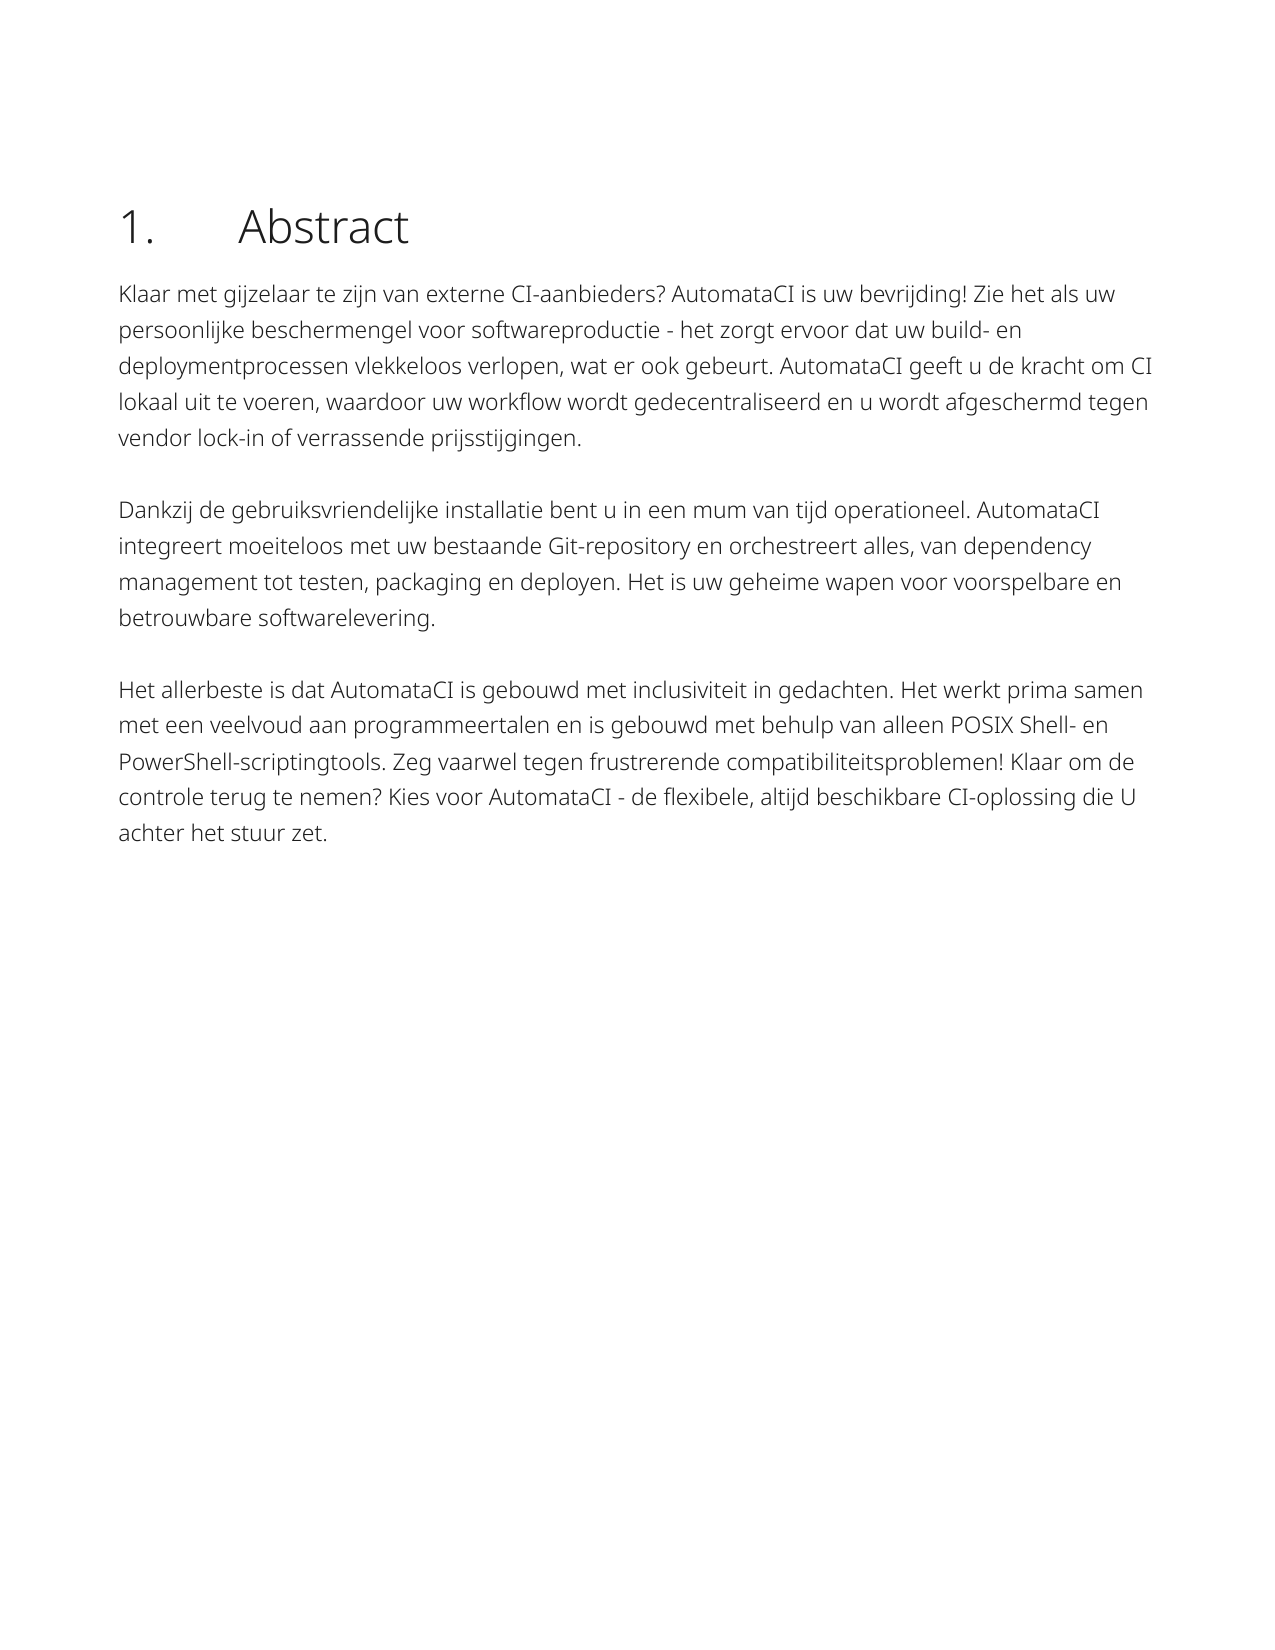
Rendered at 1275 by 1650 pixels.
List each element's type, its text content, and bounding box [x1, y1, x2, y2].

subtitle Abstract [118, 194, 1157, 257]
text Dankzij de gebruiksvriendelijke installatie bent u in een mum van tijd operationeel. AutomataCI integreert moeiteloos met uw bestaande Git-repository en orchestreert alles, van dependency management tot testen, packaging en deployen. Het is uw geheime wapen voor voorspelbare en betrouwbare softwarelevering. [118, 494, 1157, 633]
text Klaar met gijzelaar te zijn van externe CI-aanbieders? AutomataCI is uw bevrijding! Zie het als uw persoonlijke beschermengel voor softwareproductie - het zorgt ervoor dat uw build- en deploymentprocessen vlekkeloos verlopen, wat er ook gebeurt. AutomataCI geeft u de kracht om CI lokaal uit te voeren, waardoor uw workflow wordt gedecentraliseerd en u wordt afgeschermd tegen vendor lock-in of verrassende prijsstijgingen. [118, 278, 1157, 453]
text Het allerbeste is dat AutomataCI is gebouwd met inclusiviteit in gedachten. Het werkt prima samen met een veelvoud aan programmeertalen en is gebouwd met behulp van alleen POSIX Shell- en PowerShell-scriptingtools. Zeg vaarwel tegen frustrerende compatibiliteitsproblemen! Klaar om de controle terug te nemen? Kies voor AutomataCI - de flexibele, altijd beschikbare CI-oplossing die U achter het stuur zet. [118, 673, 1157, 848]
